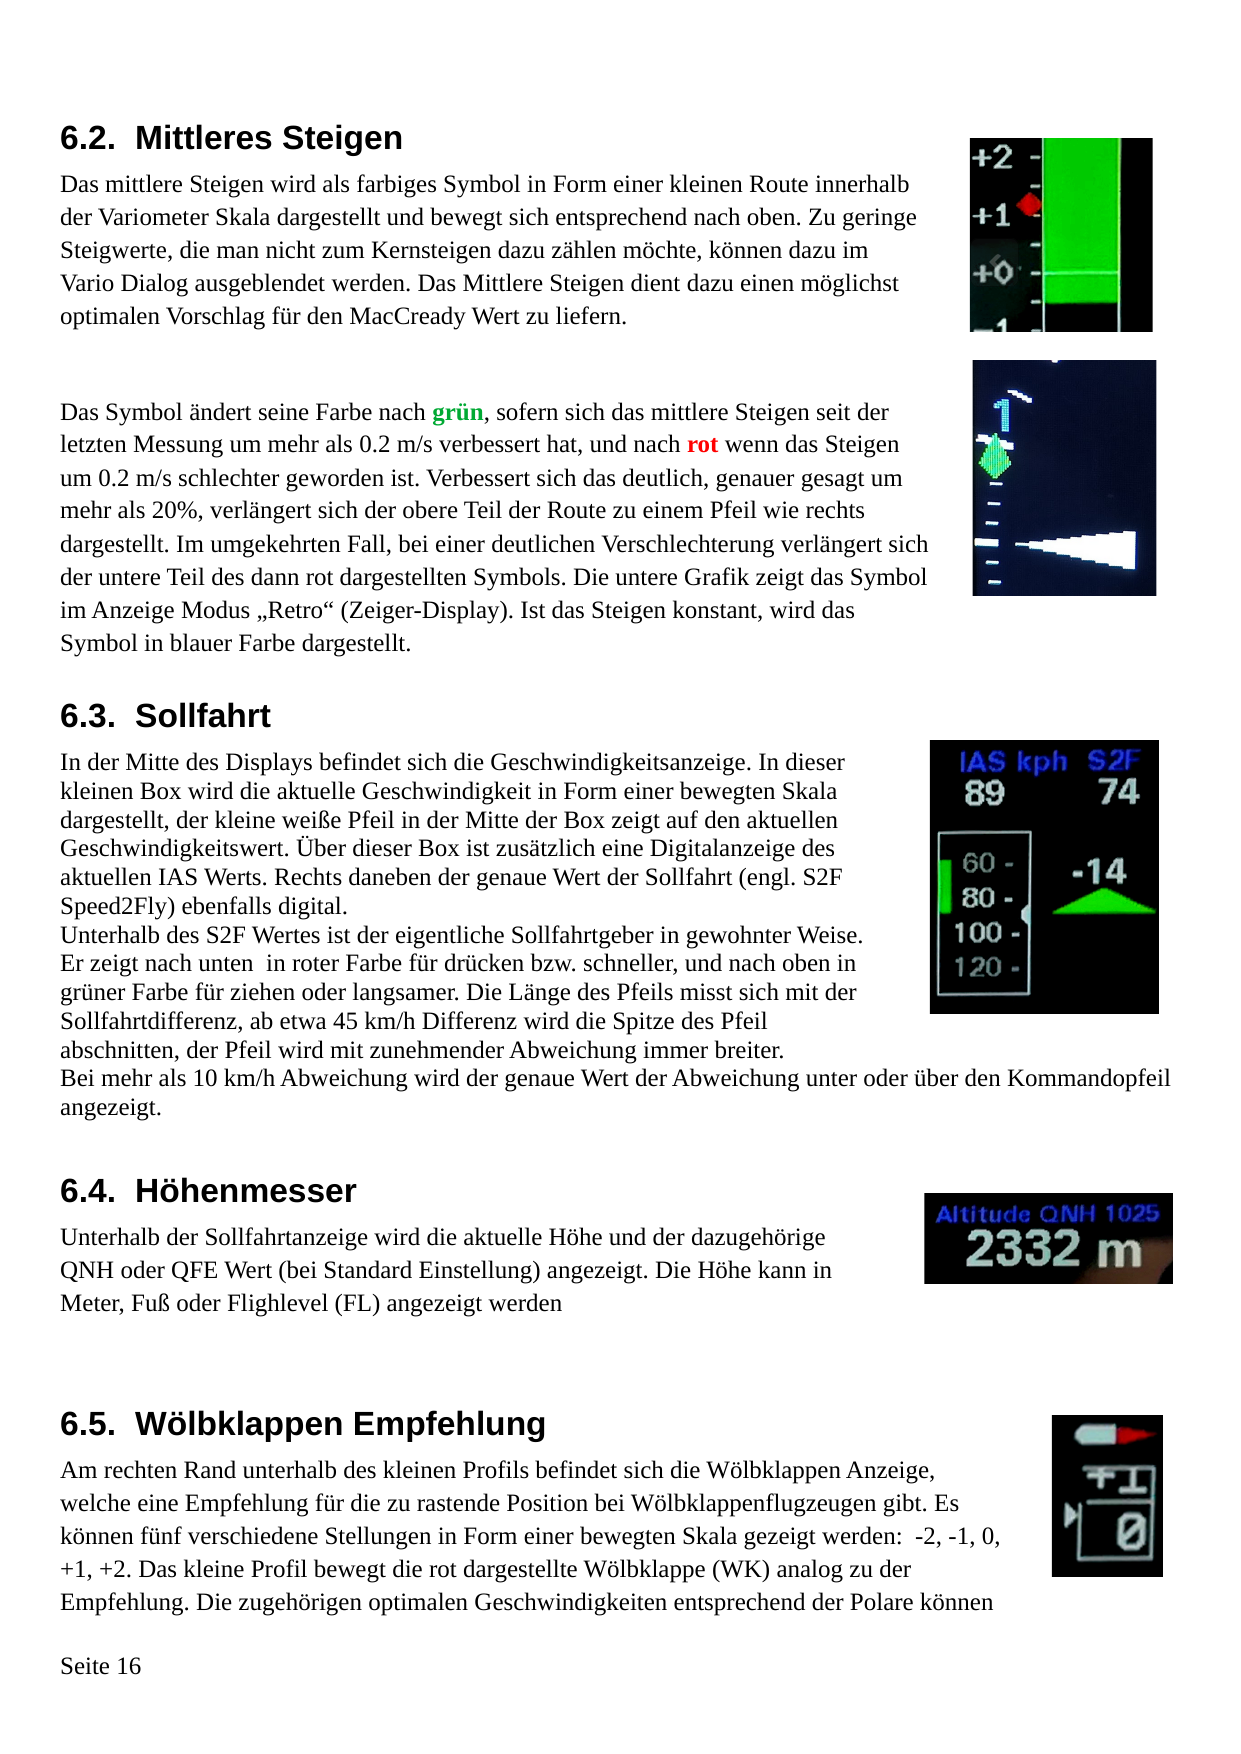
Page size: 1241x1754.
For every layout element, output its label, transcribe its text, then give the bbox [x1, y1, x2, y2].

subtitle Sollfahrt [60, 696, 1207, 735]
text Unterhalb des S2F Wertes ist der eigentliche Sollfahrtgeber in gewohnter Weise. Er zeigt nach unten in roter Farbe für drücken bzw. schneller, und nach oben in grüner Farbe für ziehen oder langsamer. Die Länge des Pfeils misst sich mit der Sollfahrtdifferenz, ab etwa 45 km/h Differenz wird die Spitze des Pfeil abschnitten, der Pfeil wird mit zunehmender Abweichung immer breiter. [60, 920, 1207, 1063]
text Unterhalb der Sollfahrtanzeige wird die aktuelle Höhe und der dazugehörige QNH oder QFE Wert (bei Standard Einstellung) angezeigt. Die Höhe kann in Meter, Fuß oder Flighlevel (FL) angezeigt werden [60, 1222, 1207, 1317]
text In der Mitte des Displays befindet sich die Geschwindigkeitsanzeige. In dieser kleinen Box wird die aktuelle Geschwindigkeit in Form einer bewegten Skala dargestellt, der kleine weiße Pfeil in der Mitte der Box zeigt auf den aktuellen Geschwindigkeitswert. Über dieser Box ist zusätzlich eine Digitalanzeige des aktuellen IAS Werts. Rechts daneben der genaue Wert der Sollfahrt (engl. S2F Speed2Fly) ebenfalls digital. [60, 747, 929, 920]
picture [1051, 1415, 1163, 1577]
subtitle Höhenmesser [60, 1171, 1207, 1209]
text Das Symbol ändert seine Farbe nach grün, sofern sich das mittlere Steigen seit der letzten Messung um mehr als 0.2 m/s verbessert hat, und nach rot wenn das Steigen um 0.2 m/s schlechter geworden ist. Verbessert sich das deutlich, genauer gesagt um mehr als 20%, verlängert sich der obere Teil der Route zu einem Pfeil wie rechts dargestellt. Im umgekehrten Fall, bei einer deutlichen Verschlechterung verlängert sich der untere Teil des dann rot dargestellten Symbols. Die untere Grafik zeigt das Symbol im Anzeige Modus „Retro“ (Zeiger-Display). Ist das Steigen konstant, wird das Symbol in blauer Farbe dargestellt. [60, 397, 1207, 656]
text Bei mehr als 10 km/h Abweichung wird der genaue Wert der Abweichung unter oder über den Kommandopfeil angezeigt. [60, 1063, 1207, 1121]
text Das mittlere Steigen wird als farbiges Symbol in Form einer kleinen Route innerhalb der Variometer Skala dargestellt und bewegt sich entsprechend nach oben. Zu geringe Steigwerte, die man nicht zum Kernsteigen dazu zählen möchte, können dazu im Vario Dialog ausgeblendet werden. Das Mittlere Steigen dient dazu einen möglichst optimalen Vorschlag für den MacCready Wert zu liefern. [60, 169, 969, 330]
subtitle Wölbklappen Empfehlung [60, 1404, 1207, 1442]
picture [972, 360, 1157, 596]
text [1153, 169, 1207, 330]
text Am rechten Rand unterhalb des kleinen Profils befindet sich die Wölbklappen Anzeige, welche eine Empfehlung für die zu rastende Position bei Wölbklappenflugzeugen gibt. Es können fünf verschiedene Stellungen in Form einer bewegten Skala gezeigt werden: -2, -1, 0, +1, +2. Das kleine Profil bewegt die rot dargestellte Wölbklappe (WK) analog zu der Empfehlung. Die zugehörigen optimalen Geschwindigkeiten entsprechend der Polare können [60, 1455, 1207, 1616]
picture [929, 740, 1159, 1014]
picture [924, 1193, 1173, 1284]
subtitle Mittleres Steigen [60, 118, 1207, 157]
picture [969, 138, 1153, 332]
